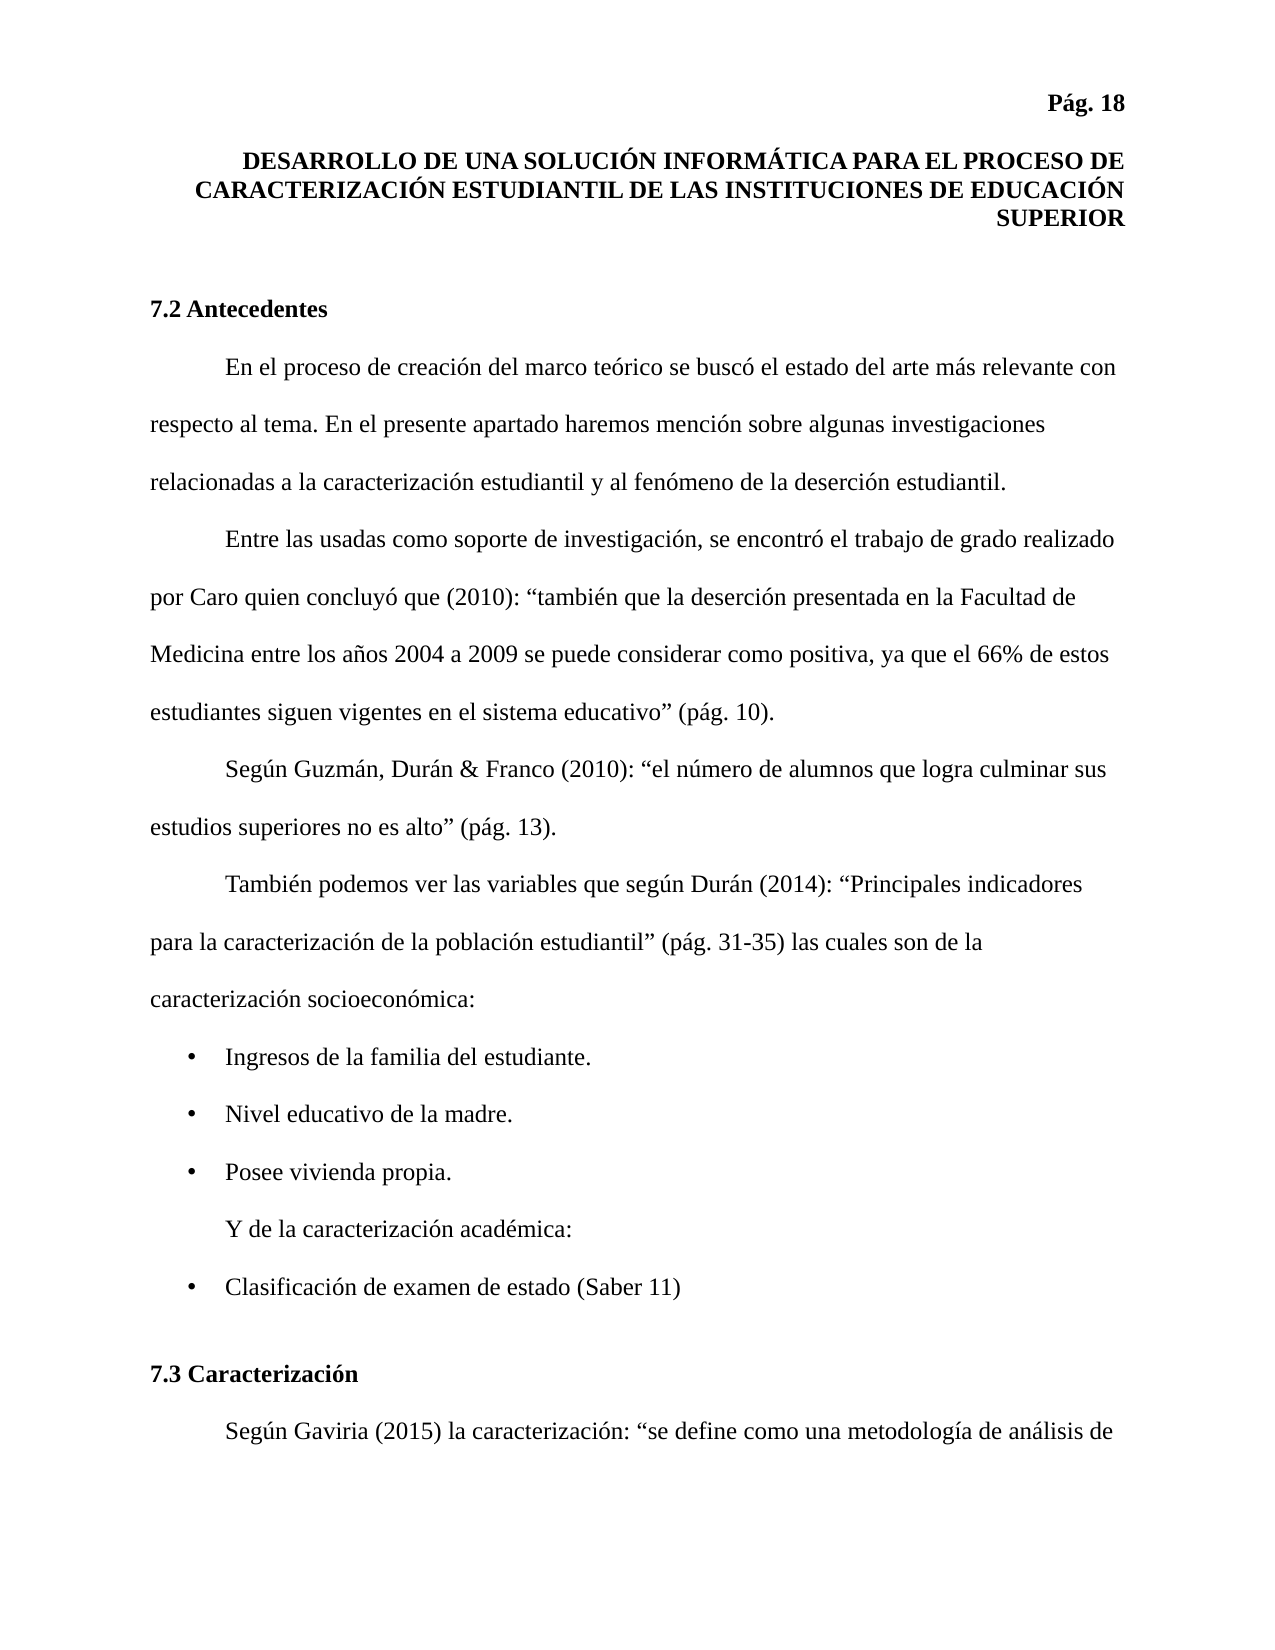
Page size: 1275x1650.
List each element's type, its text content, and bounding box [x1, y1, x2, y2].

subtitle 7.3 Caracterización [150, 1359, 1125, 1388]
list Clasificación de examen de estado (Saber 11) [187, 1272, 1125, 1301]
text Y de la caracterización académica: [150, 1214, 1125, 1243]
list Ingresos de la familia del estudiante. [187, 1042, 1125, 1071]
text En el proceso de creación del marco teórico se buscó el estado del arte más relevante con respecto al tema. En el presente apartado haremos mención sobre algunas investigaciones relacionadas a la caracterización estudiantil y al fenómeno de la deserción estudiantil. [150, 352, 1125, 496]
list Nivel educativo de la madre. [187, 1099, 1125, 1128]
text Según Guzmán, Durán & Franco (2010): “el número de alumnos que logra culminar sus estudios superiores no es alto” (pág. 13). [150, 754, 1125, 841]
subtitle 7.2 Antecedentes [150, 294, 1125, 323]
text Según Gaviria (2015) la caracterización: “se define como una metodología de análisis de [150, 1416, 1125, 1445]
list Posee vivienda propia. [187, 1157, 1125, 1186]
text Entre las usadas como soporte de investigación, se encontró el trabajo de grado realizado por Caro quien concluyó que (2010): “también que la deserción presentada en la Facultad de Medicina entre los años 2004 a 2009 se puede considerar como positiva, ya que el 66% de estos estudiantes siguen vigentes en el sistema educativo” (pág. 10). [150, 524, 1125, 726]
text También podemos ver las variables que según Durán (2014): “Principales indicadores para la caracterización de la población estudiantil” (pág. 31-35) las cuales son de la caracterización socioeconómica: [150, 869, 1125, 1013]
